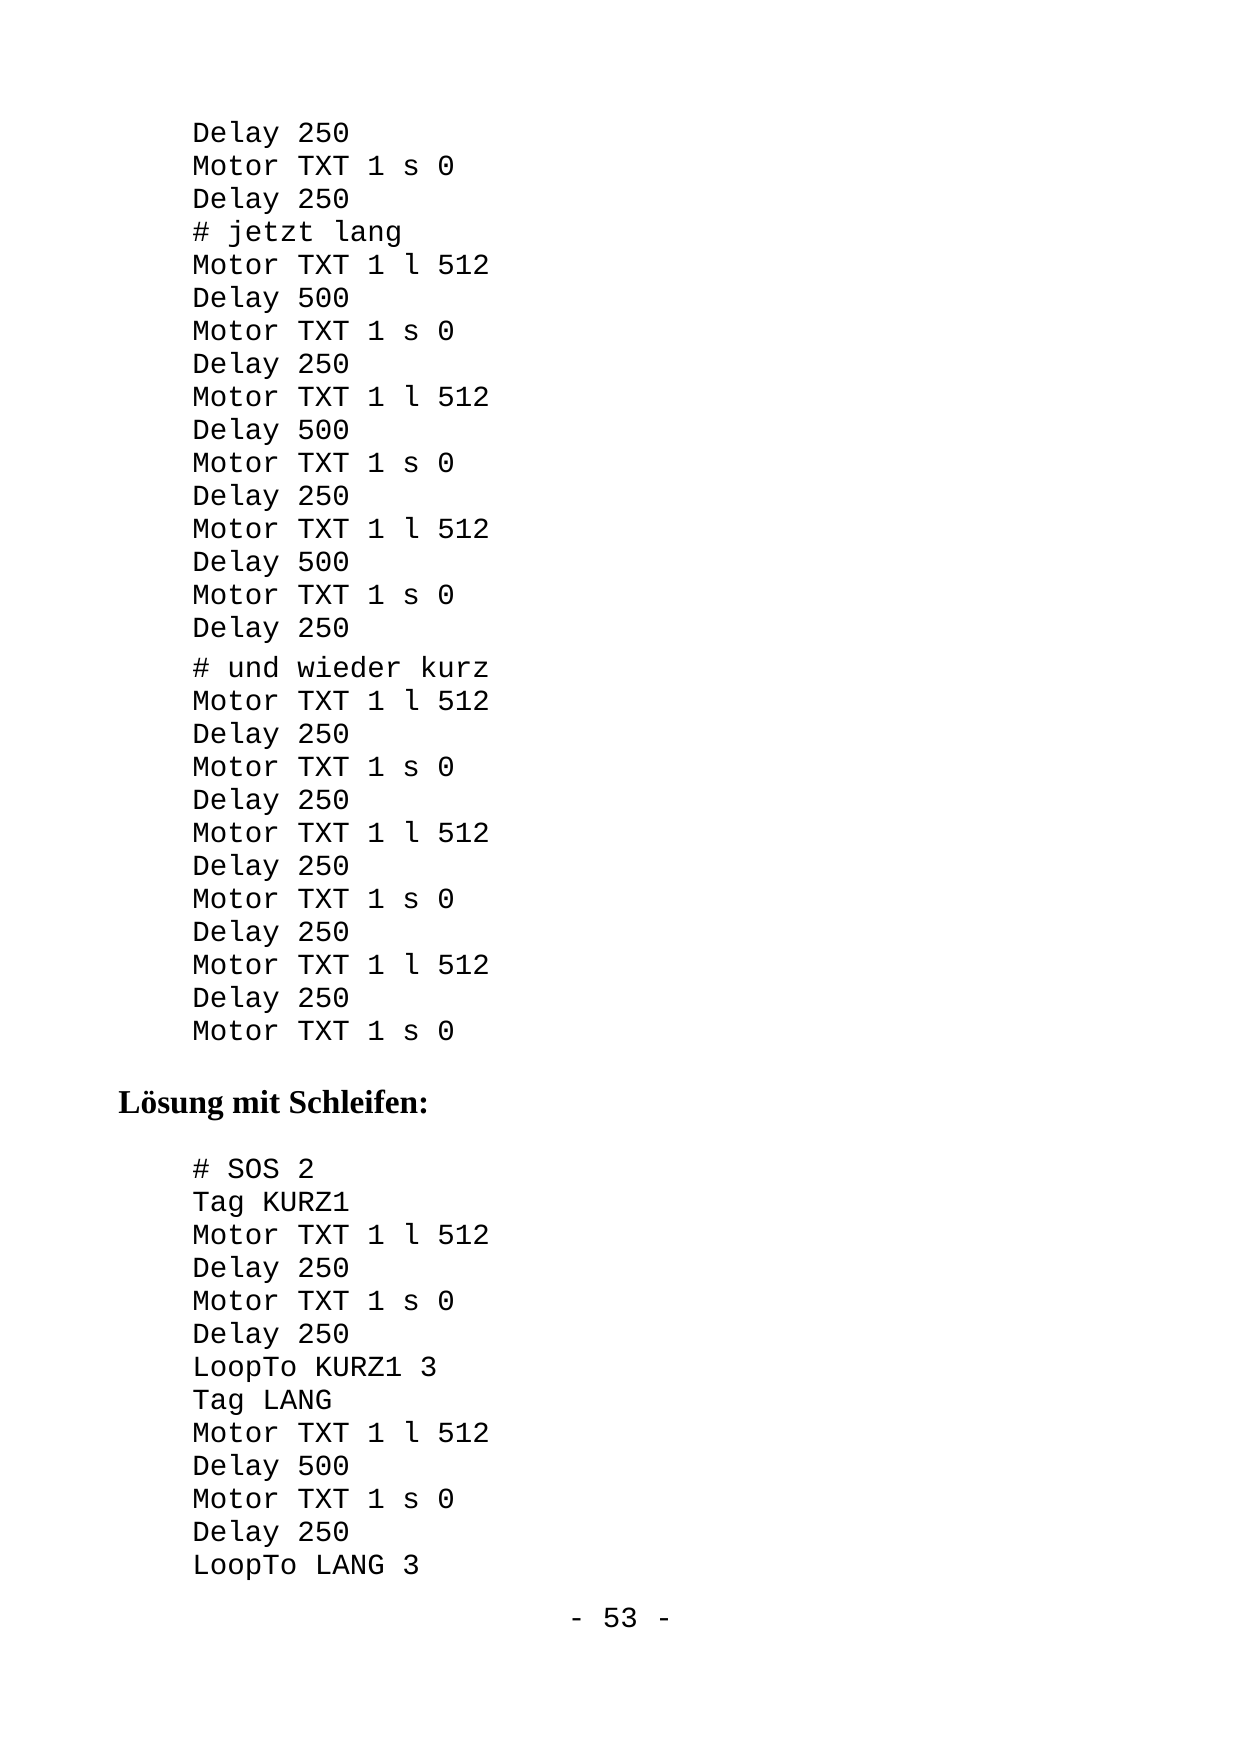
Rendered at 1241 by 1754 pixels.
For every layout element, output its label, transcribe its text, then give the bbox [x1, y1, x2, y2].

text Motor TXT 1 s 0 [118, 752, 1122, 785]
text Motor TXT 1 l 512 [118, 686, 1122, 719]
text Delay 500 [118, 283, 1122, 316]
text Motor TXT 1 s 0 [118, 448, 1122, 481]
text Delay 500 [118, 1451, 1122, 1484]
text Tag KURZ1 [118, 1187, 1122, 1220]
text Motor TXT 1 s 0 [118, 1484, 1122, 1517]
text Delay 500 [118, 415, 1122, 448]
text # jetzt lang [118, 217, 1122, 250]
text Motor TXT 1 l 512 [118, 250, 1122, 283]
text # und wieder kurz [118, 646, 1122, 686]
text Motor TXT 1 s 0 [118, 884, 1122, 917]
text Lösung mit Schleifen: [118, 1083, 1122, 1121]
text Motor TXT 1 s 0 [118, 580, 1122, 613]
text Motor TXT 1 s 0 [118, 316, 1122, 349]
text Tag LANG [118, 1385, 1122, 1418]
text Delay 500 [118, 547, 1122, 580]
text Motor TXT 1 s 0 [118, 1286, 1122, 1319]
text Delay 250 [118, 349, 1122, 382]
text Motor TXT 1 l 512 [118, 1220, 1122, 1253]
text Delay 250 [118, 917, 1122, 951]
text Motor TXT 1 l 512 [118, 951, 1122, 983]
text LoopTo KURZ1 3 [118, 1352, 1122, 1385]
text Delay 250 [118, 613, 1122, 646]
text Motor TXT 1 s 0 [118, 1017, 1122, 1049]
text Delay 250 [118, 1253, 1122, 1286]
text Motor TXT 1 s 0 [118, 151, 1122, 184]
text Delay 250 [118, 785, 1122, 818]
text Delay 250 [118, 1517, 1122, 1550]
text # SOS 2 [118, 1154, 1122, 1187]
text Delay 250 [118, 118, 1122, 151]
text Motor TXT 1 l 512 [118, 382, 1122, 415]
text LoopTo LANG 3 [118, 1550, 1122, 1583]
text Motor TXT 1 l 512 [118, 818, 1122, 851]
text Delay 250 [118, 983, 1122, 1017]
text Motor TXT 1 l 512 [118, 514, 1122, 547]
text Delay 250 [118, 719, 1122, 752]
text Delay 250 [118, 1319, 1122, 1352]
text Delay 250 [118, 481, 1122, 514]
text Delay 250 [118, 184, 1122, 217]
text Delay 250 [118, 851, 1122, 884]
text Motor TXT 1 l 512 [118, 1418, 1122, 1451]
